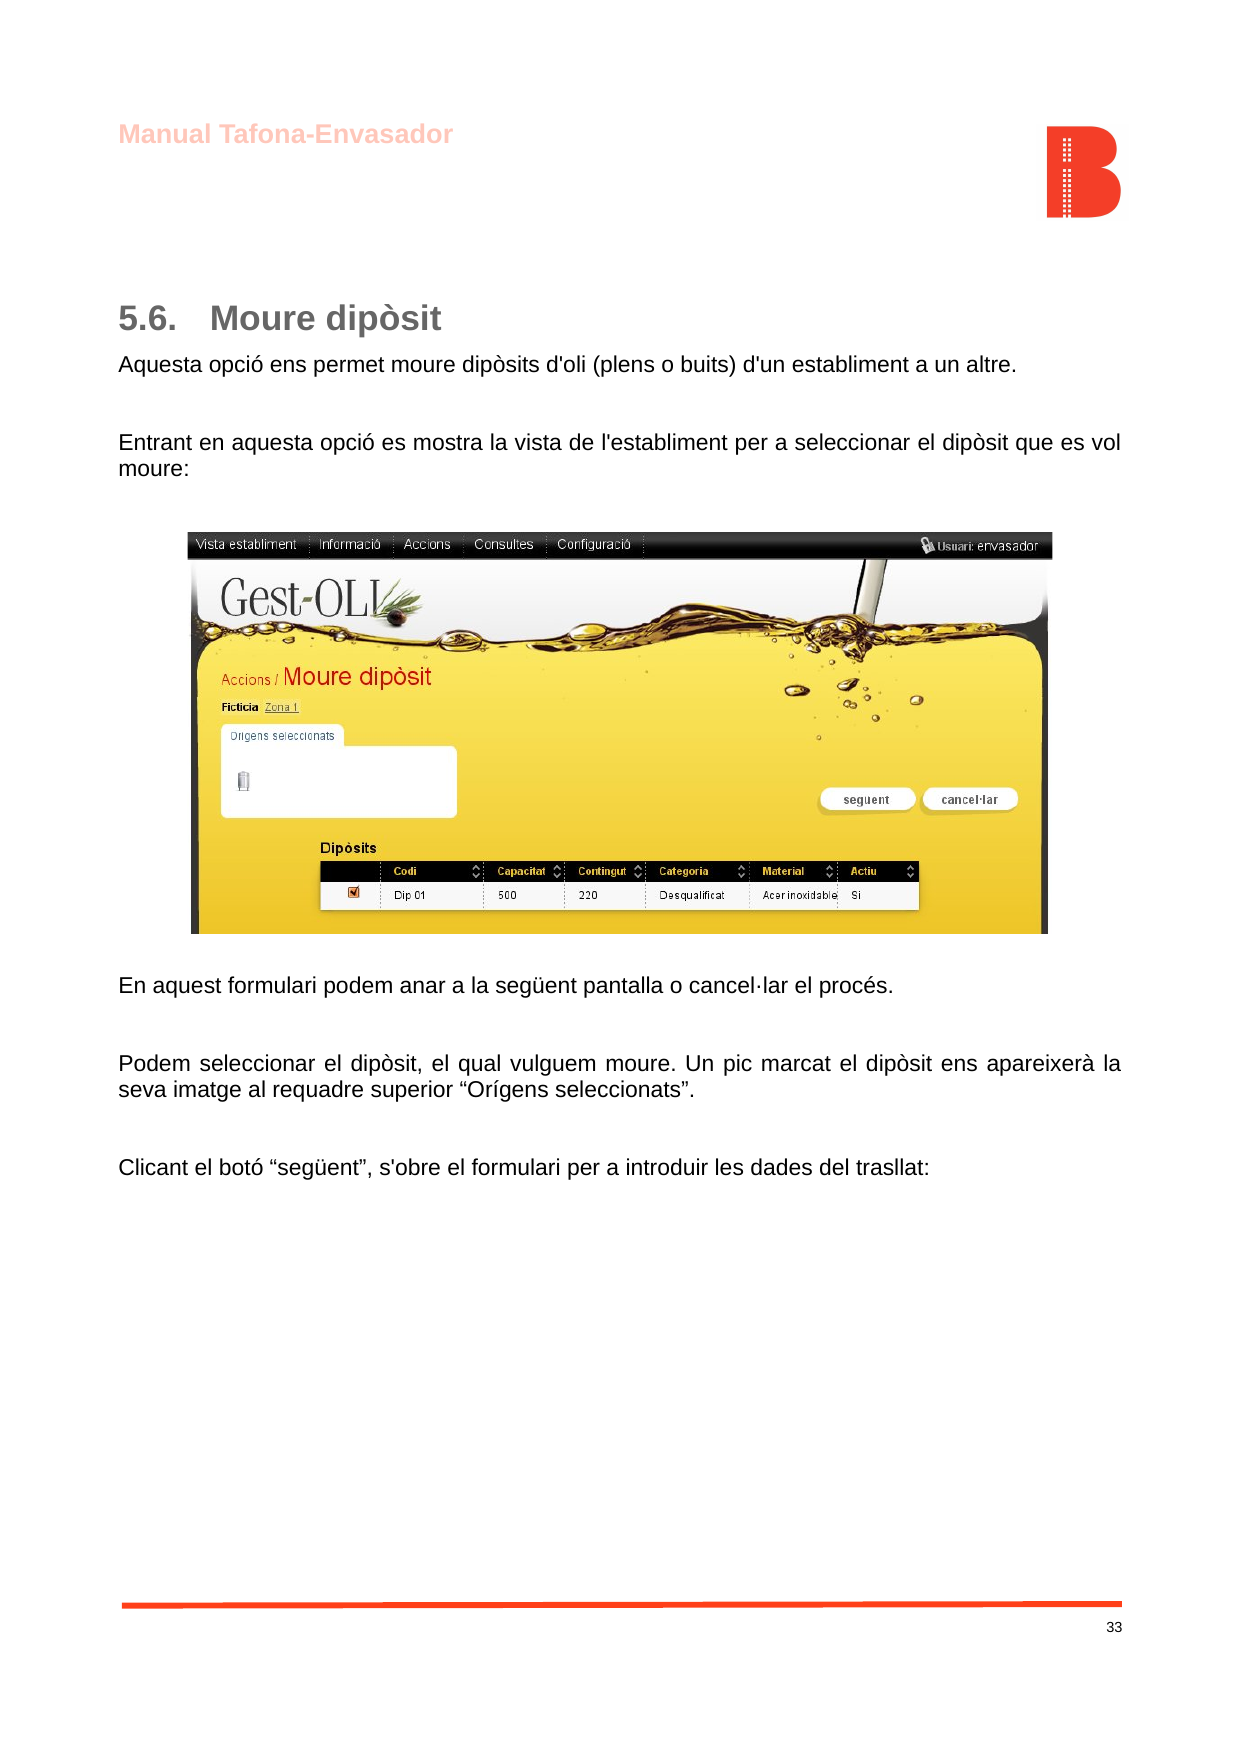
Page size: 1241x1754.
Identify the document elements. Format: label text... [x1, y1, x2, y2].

text Clicant el botó “següent”, s'obre el formulari per a introduir les dades del trasllat: [118, 1154, 1122, 1180]
text Aquesta opció ens permet moure dipòsits d'oli (plens o buits) d'un establiment a un altre. [118, 351, 1122, 377]
picture [187, 532, 1053, 934]
text Podem seleccionar el dipòsit, el qual vulguem moure. Un pic marcat el dipòsit ens apareixerà la seva imatge al requadre superior “Orígens seleccionats”. [118, 1050, 1122, 1102]
text En aquest formulari podem anar a la següent pantalla o cancel·lar el procés. [118, 972, 1122, 998]
picture [1036, 124, 1130, 221]
subtitle Moure dipòsit [118, 298, 1122, 338]
text Entrant en aquesta opció es mostra la vista de l'establiment per a seleccionar el dipòsit que es vol moure: [118, 428, 1122, 481]
